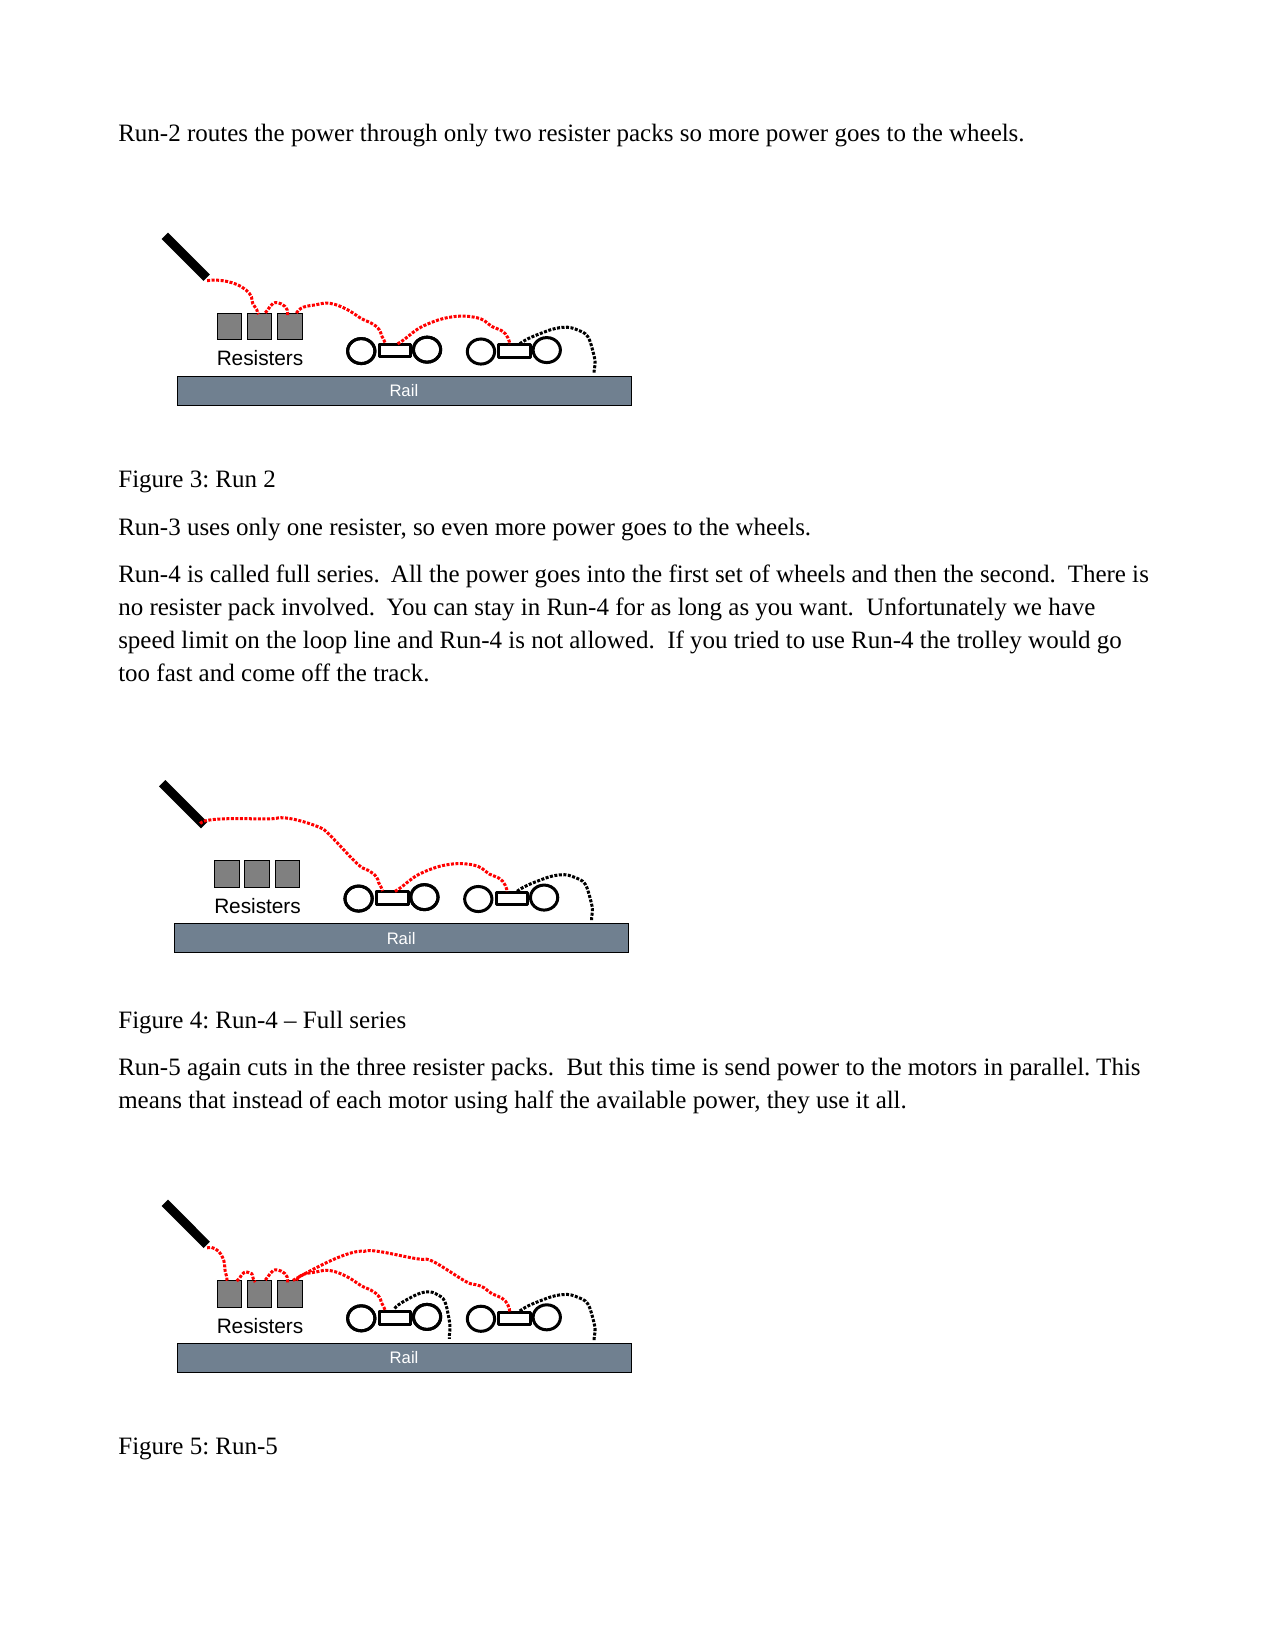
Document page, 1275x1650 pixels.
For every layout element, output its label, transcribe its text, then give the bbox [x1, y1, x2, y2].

text Run-3 uses only one resister, so even more power goes to the wheels. [118, 512, 1157, 541]
text Run-5 again cuts in the three resister packs. But this time is send power to the motors in parallel. This means that instead of each motor using half the available power, they use it all. [118, 1052, 1157, 1114]
text Run-4 is called full series. All the power goes into the first set of wheels and then the second. There is no resister pack involved. You can stay in Run-4 for as long as you want. Unfortunately we have speed limit on the loop line and Run-4 is not allowed. If you tried to use Run-4 the trolley would go too fast and come off the track. [118, 559, 1157, 687]
text Figure 4: Run-4 – Full series [118, 1005, 1157, 1033]
text Figure 3: Run 2 [118, 464, 1157, 493]
text Figure 5: Run-5 [118, 1431, 1157, 1460]
text Run-2 routes the power through only two resister packs so more power goes to the wheels. [118, 118, 1157, 147]
